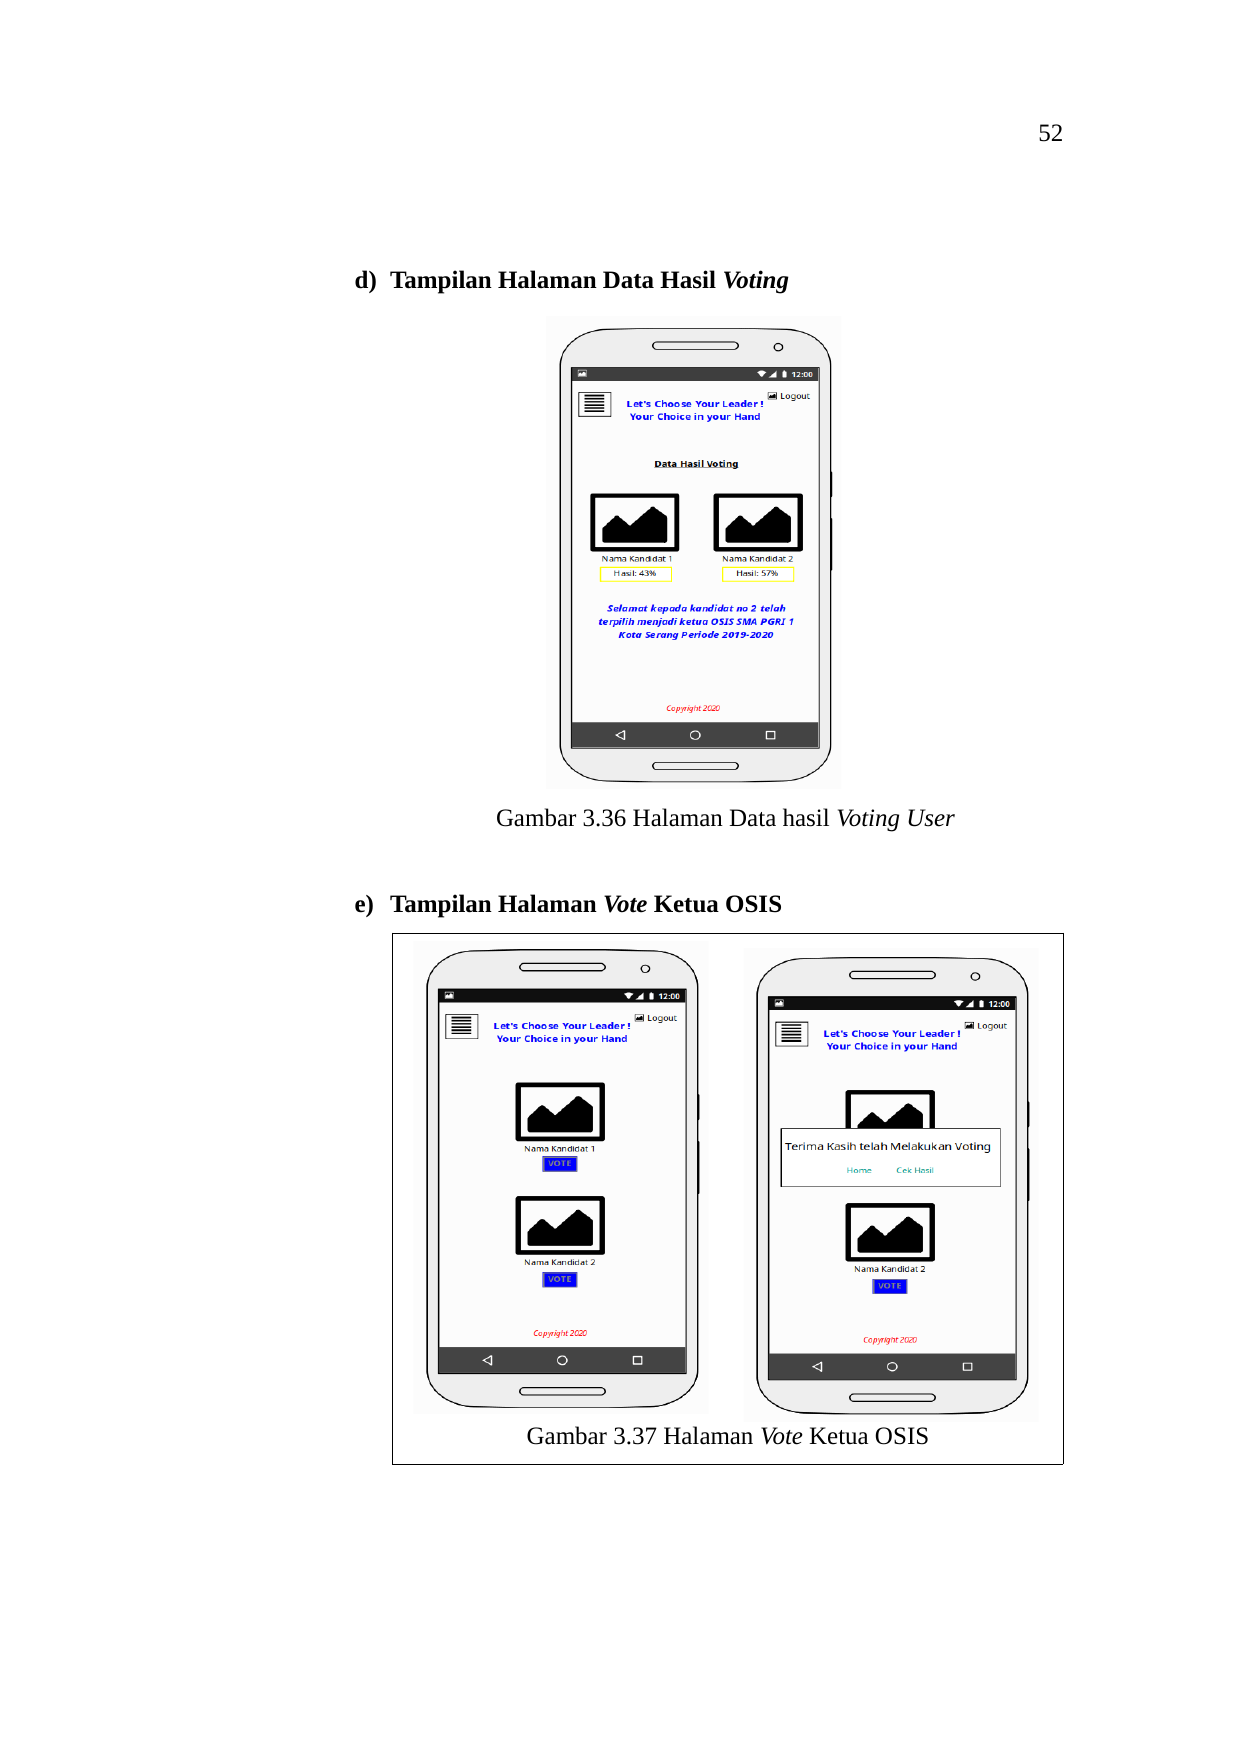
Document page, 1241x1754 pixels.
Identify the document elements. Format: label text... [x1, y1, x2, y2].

list Tampilan Halaman Vote Ketua OSIS [354, 889, 1063, 918]
list Tampilan Halaman Data Hasil Voting [354, 265, 1063, 294]
table_header Gambar 3.37 Halaman Vote Ketua OSIS [393, 934, 1063, 1464]
list Gambar 3.36 Halaman Data hasil Voting User [354, 308, 1063, 832]
picture [413, 941, 709, 1414]
picture [546, 316, 842, 789]
picture [743, 948, 1039, 1422]
